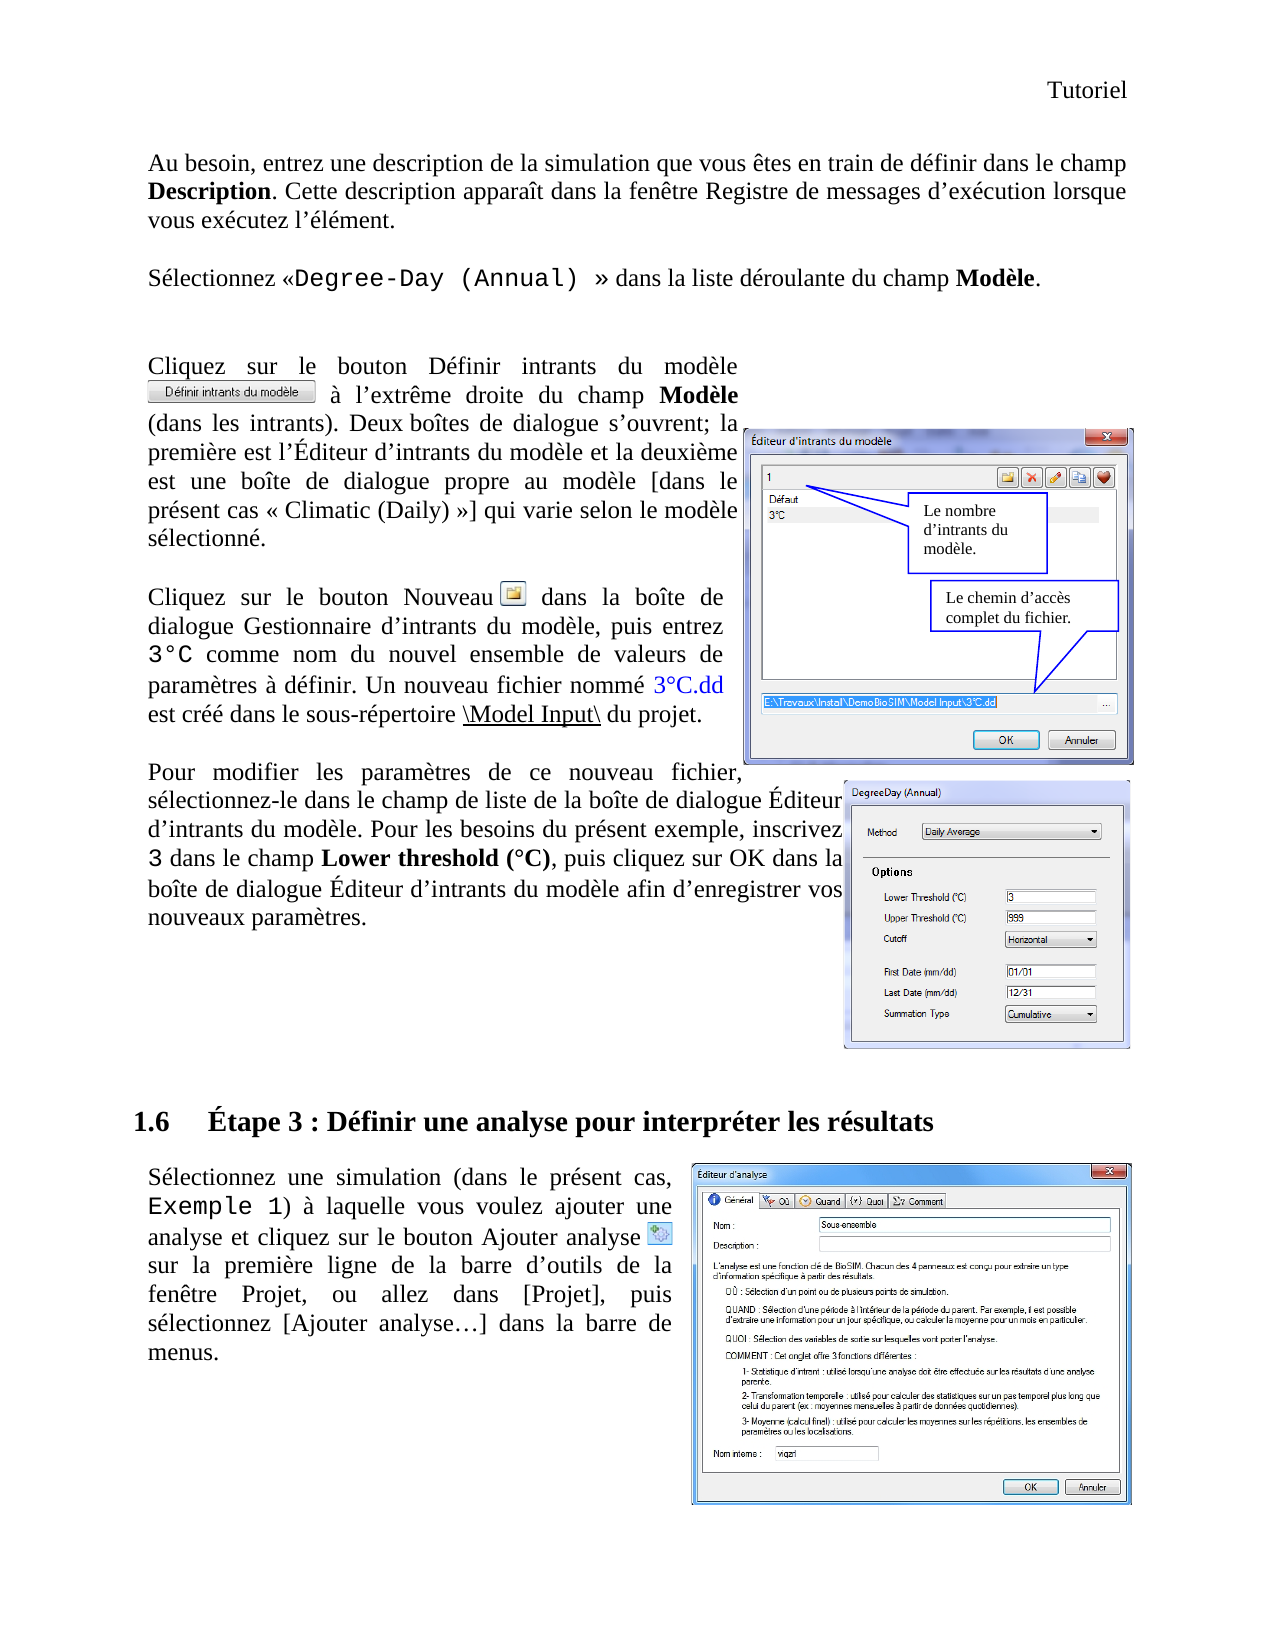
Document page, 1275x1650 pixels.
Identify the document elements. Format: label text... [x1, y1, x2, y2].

picture [647, 1222, 673, 1245]
text Au besoin, entrez une description de la simulation que vous êtes en train de définir dans le champ Description. Cette description apparaît dans la fenêtre Registre de messages d’exécution lorsque vous exécutez l’élément. [148, 148, 1127, 234]
picture [843, 780, 1131, 1049]
subtitle Étape 3 : Définir une analyse pour interpréter les résultats [133, 1104, 1127, 1137]
picture [743, 428, 1134, 765]
picture [500, 581, 527, 606]
text Pour modifier les paramètres de ce nouveau fichier, sélectionnez-le dans le champ de liste de la boîte de dialogue Éditeur d’intrants du modèle. Pour les besoins du présent exemple, inscrivez 3 dans le champ Lower threshold (°C), puis cliquez sur OK dans la boîte de dialogue Éditeur d’intrants du modèle afin d’enregistrer vos nouveaux paramètres. [148, 757, 1127, 931]
text Cliquez sur le bouton Nouveau dans la boîte de dialogue Gestionnaire d’intrants du modèle, puis entrez 3°C comme nom du nouvel ensemble de valeurs de paramètres à définir. Un nouveau fichier nommé 3°C.dd est créé dans le sous-répertoire \Model Input\ du projet. [148, 581, 724, 728]
picture [691, 1163, 1132, 1505]
text Sélectionnez «Degree-Day (Annual) » dans la liste déroulante du champ Modèle. [148, 263, 1127, 293]
text Cliquez sur le bouton Définir intrants du modèle à l’extrême droite du champ Modèle (dans les intrants). Deux boîtes de dialogue s’ouvrent; la première est l’Éditeur d’intrants du modèle et la deuxième est une boîte de dialogue propre au modèle [dans le présent cas « Climatic (Daily) »] qui varie selon le modèle sélectionné. [148, 351, 738, 552]
picture [147, 380, 316, 403]
text Sélectionnez une simulation (dans le présent cas, Exemple 1) à laquelle vous voulez ajouter une analyse et cliquez sur le bouton Ajouter analyse sur la première ligne de la barre d’outils de la fenêtre Projet, ou allez dans [Projet], puis sélectionnez [Ajouter analyse…] dans la barre de menus. [148, 1162, 1127, 1366]
